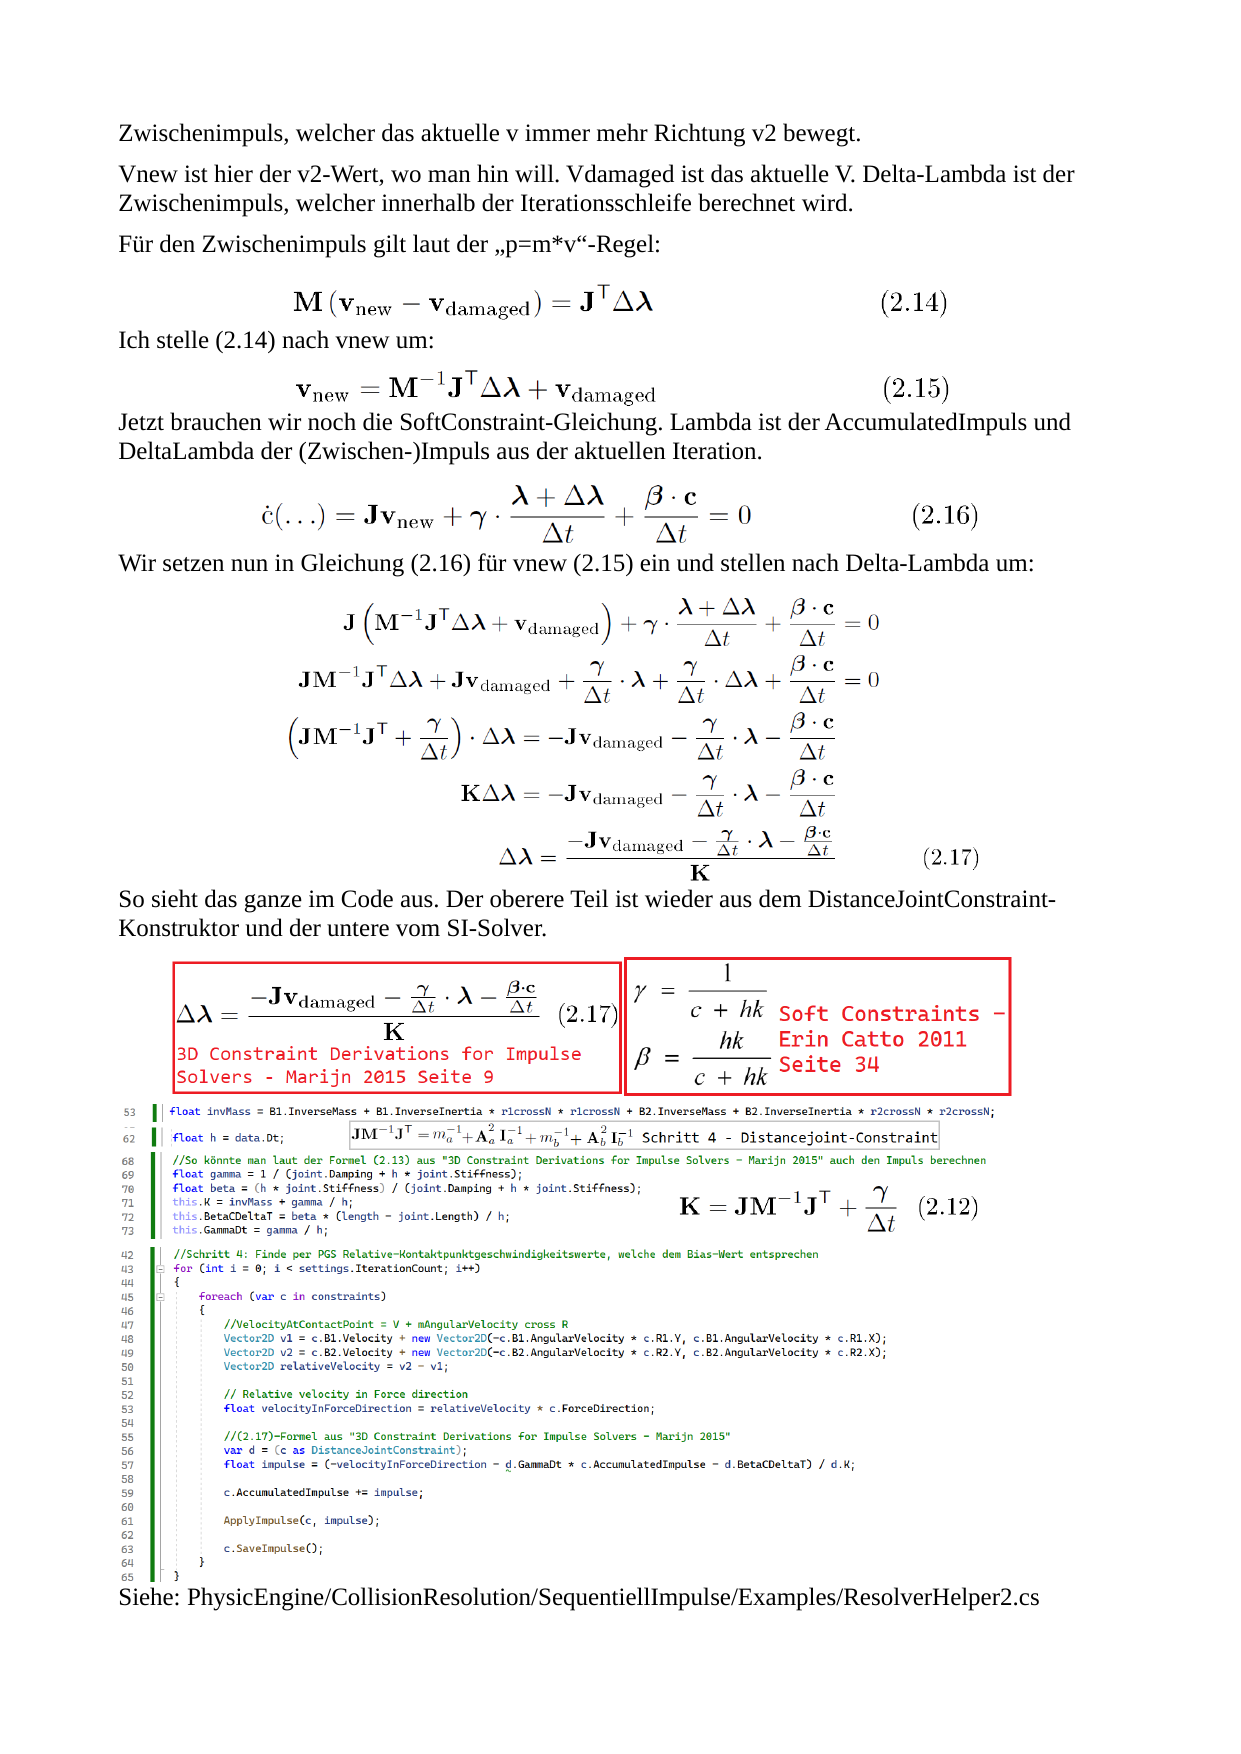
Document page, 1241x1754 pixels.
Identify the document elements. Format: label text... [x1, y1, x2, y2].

text Für den Zwischenimpuls gilt laut der „p=m*v“-Regel: [118, 229, 1122, 258]
text Siehe: PhysicEngine/CollisionResolution/SequentiellImpulse/Examples/ResolverHelper2.cs [118, 954, 1122, 1610]
text Wir setzen nun in Gleichung (2.16) für vnew (2.15) ein und stellen nach Delta-Lambda um: [118, 477, 1122, 577]
text So sieht das ganze im Code aus. Der oberere Teil ist wieder aus dem DistanceJointConstraint-Konstruktor und der untere vom SI-Solver. [118, 589, 1122, 942]
text Jetzt brauchen wir noch die SoftConstraint-Gleichung. Lambda ist der AccumulatedImpuls und DeltaLambda der (Zwischen-)Impuls aus der aktuellen Iteration. [118, 367, 1122, 465]
picture [255, 477, 985, 549]
picture [286, 270, 954, 326]
picture [257, 589, 983, 885]
text Zwischenimpuls, welcher das aktuelle v immer mehr Richtung v2 bewegt. [118, 118, 1122, 147]
text Ich stelle (2.14) nach vnew um: [118, 271, 1122, 354]
picture [291, 366, 950, 408]
text Vnew ist hier der v2-Wert, wo man hin will. Vdamaged ist das aktuelle V. Delta-Lambda ist der Zwischenimpuls, welcher innerhalb der Iterationsschleife berechnet wird. [118, 159, 1122, 217]
